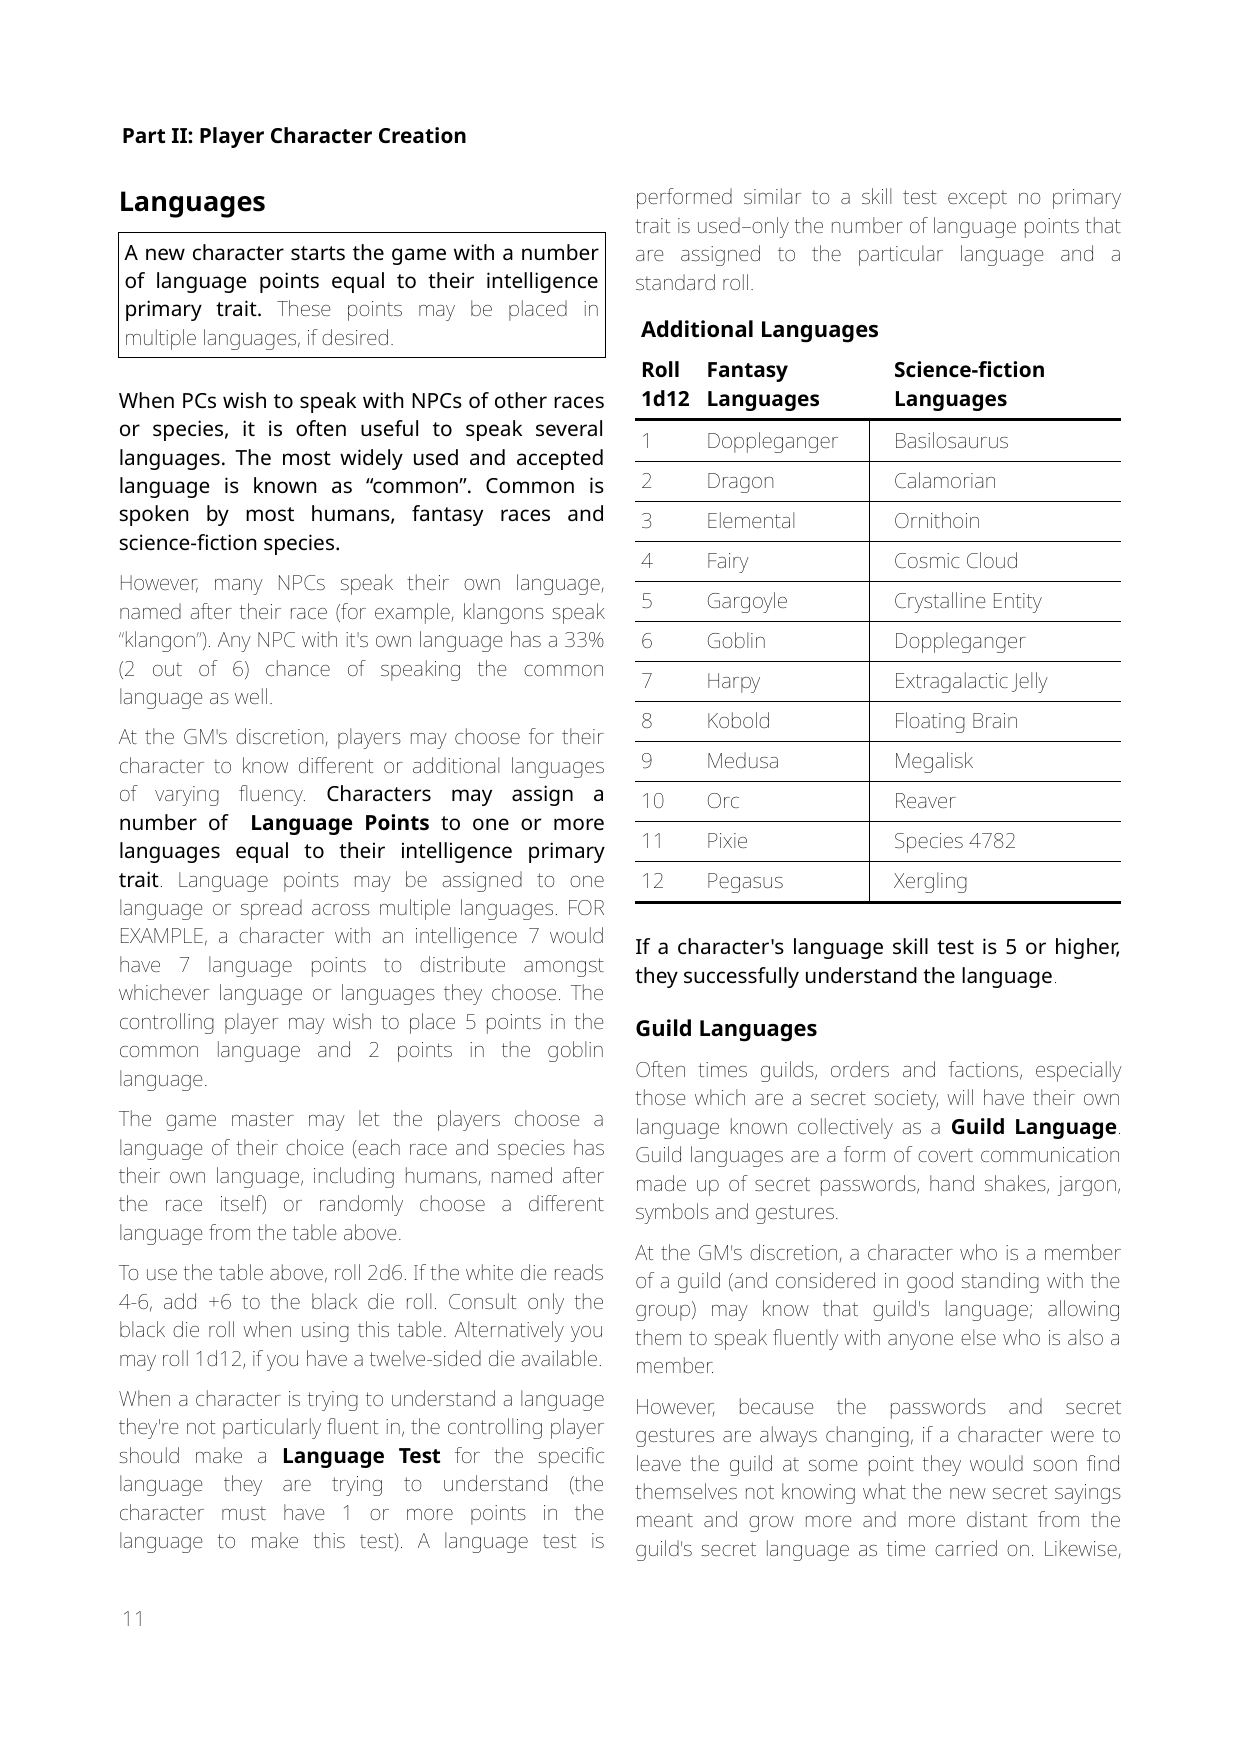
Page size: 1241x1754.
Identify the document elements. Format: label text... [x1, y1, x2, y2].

table_cell Roll 1d12 [635, 350, 701, 418]
table_header A new character starts the game with a number of language points equal to their intelligence primary trait. These points may be placed in multiple languages, if desired. [119, 233, 605, 357]
table_cell [870, 421, 888, 461]
text Often times guilds, orders and factions, especially those which are a secret society, will have their own language known collectively as a Guild Language. Guild languages are a form of covert communication made up of secret passwords, hand shakes, jargon, symbols and gestures. [635, 1055, 1122, 1226]
table_header Additional Languages [635, 308, 1121, 349]
text performed similar to a skill test except no primary trait is used–only the number of language points that are assigned to the particular language and a standard roll. [635, 182, 1122, 296]
table_cell Dragon [701, 462, 869, 501]
text Guild Languages [635, 1013, 1122, 1043]
table_cell Medusa [701, 742, 869, 781]
table_cell Extragalactic Jelly [888, 662, 1121, 701]
table_cell 7 [635, 662, 701, 701]
table_cell [870, 350, 888, 418]
table_cell [870, 582, 888, 621]
table_cell Crystalline Entity [888, 582, 1121, 621]
text To use the table above, roll 2d6. If the white die reads 4-6, add +6 to the black die roll. Consult only the black die roll when using this table. Alternatively you may roll 1d12, if you have a twelve-sided die available. [118, 1258, 605, 1372]
table_cell [870, 662, 888, 701]
text However, many NPCs speak their own language, named after their race (for example, klangons speak “klangon”). Any NPC with it's own language has a 33% (2 out of 6) chance of speaking the common language as well. [118, 568, 605, 711]
table_cell Harpy [701, 662, 869, 701]
table_cell Pixie [701, 822, 869, 861]
table_cell Species 4782 [888, 822, 1121, 861]
table_cell Xergling [888, 862, 1121, 901]
table_cell Pegasus [701, 862, 869, 901]
table_cell 1 [635, 421, 701, 461]
text At the GM's discretion, players may choose for their character to know different or additional languages of varying fluency. Characters may assign a number of Language Points to one or more languages equal to their intelligence primary trait. Language points may be assigned to one language or spread across multiple languages. FOR EXAMPLE, a character with an intelligence 7 would have 7 language points to distribute amongst whichever language or languages they choose. The controlling player may wish to place 5 points in the common language and 2 points in the goblin language. [118, 722, 605, 1092]
text At the GM's discretion, a character who is a member of a guild (and considered in good standing with the group) may know that guild's language; allowing them to speak fluently with anyone else who is also a member. [635, 1238, 1122, 1380]
subtitle Languages [118, 182, 605, 219]
table_cell [870, 462, 888, 501]
table_cell Cosmic Cloud [888, 542, 1121, 581]
table_cell Reaver [888, 782, 1121, 821]
table_cell 9 [635, 742, 701, 781]
table_cell [870, 702, 888, 741]
table_cell Orc [701, 782, 869, 821]
table_cell 2 [635, 462, 701, 501]
table_cell Kobold [701, 702, 869, 741]
table_cell [870, 782, 888, 821]
table_cell 3 [635, 502, 701, 541]
table_cell [870, 862, 888, 901]
table_cell 10 [635, 782, 701, 821]
table_cell [870, 742, 888, 781]
table_cell Fairy [701, 542, 869, 581]
text If a character's language skill test is 5 or higher, they successfully understand the language. [635, 904, 1122, 989]
table_cell [870, 822, 888, 861]
table_cell 8 [635, 702, 701, 741]
table_cell 11 [635, 822, 701, 861]
table_cell [870, 622, 888, 661]
table_cell Elemental [701, 502, 869, 541]
table_cell Fantasy Languages [701, 350, 869, 418]
text When a character is trying to understand a language they're not particularly fluent in, the controlling player should make a Language Test for the specific language they are trying to understand (the character must have 1 or more points in the language to make this test). A language test is [118, 1384, 605, 1555]
text When PCs wish to speak with NPCs of other races or species, it is often useful to speak several languages. The most widely used and accepted language is known as “common”. Common is spoken by most humans, fantasy races and science-fiction species. [118, 386, 605, 556]
table_cell Megalisk [888, 742, 1121, 781]
table_cell 4 [635, 542, 701, 581]
table_cell 5 [635, 582, 701, 621]
table_cell 12 [635, 862, 701, 901]
text However, because the passwords and secret gestures are always changing, if a character were to leave the guild at some point they would soon find themselves not knowing what the new secret sayings meant and grow more and more distant from the guild's secret language as time carried on. Likewise, [635, 1392, 1122, 1562]
table_cell Science-fiction Languages [888, 350, 1121, 418]
table_cell 6 [635, 622, 701, 661]
table_cell [870, 502, 888, 541]
table_cell Doppleganger [701, 421, 869, 461]
table_cell Goblin [701, 622, 869, 661]
table_cell Ornithoin [888, 502, 1121, 541]
table_cell Doppleganger [888, 622, 1121, 661]
text The game master may let the players choose a language of their choice (each race and species has their own language, including humans, named after the race itself) or randomly choose a different language from the table above. [118, 1104, 605, 1246]
table_cell Floating Brain [888, 702, 1121, 741]
table_cell Basilosaurus [888, 421, 1121, 461]
table_cell [870, 542, 888, 581]
table_cell Gargoyle [701, 582, 869, 621]
table_cell Calamorian [888, 462, 1121, 501]
